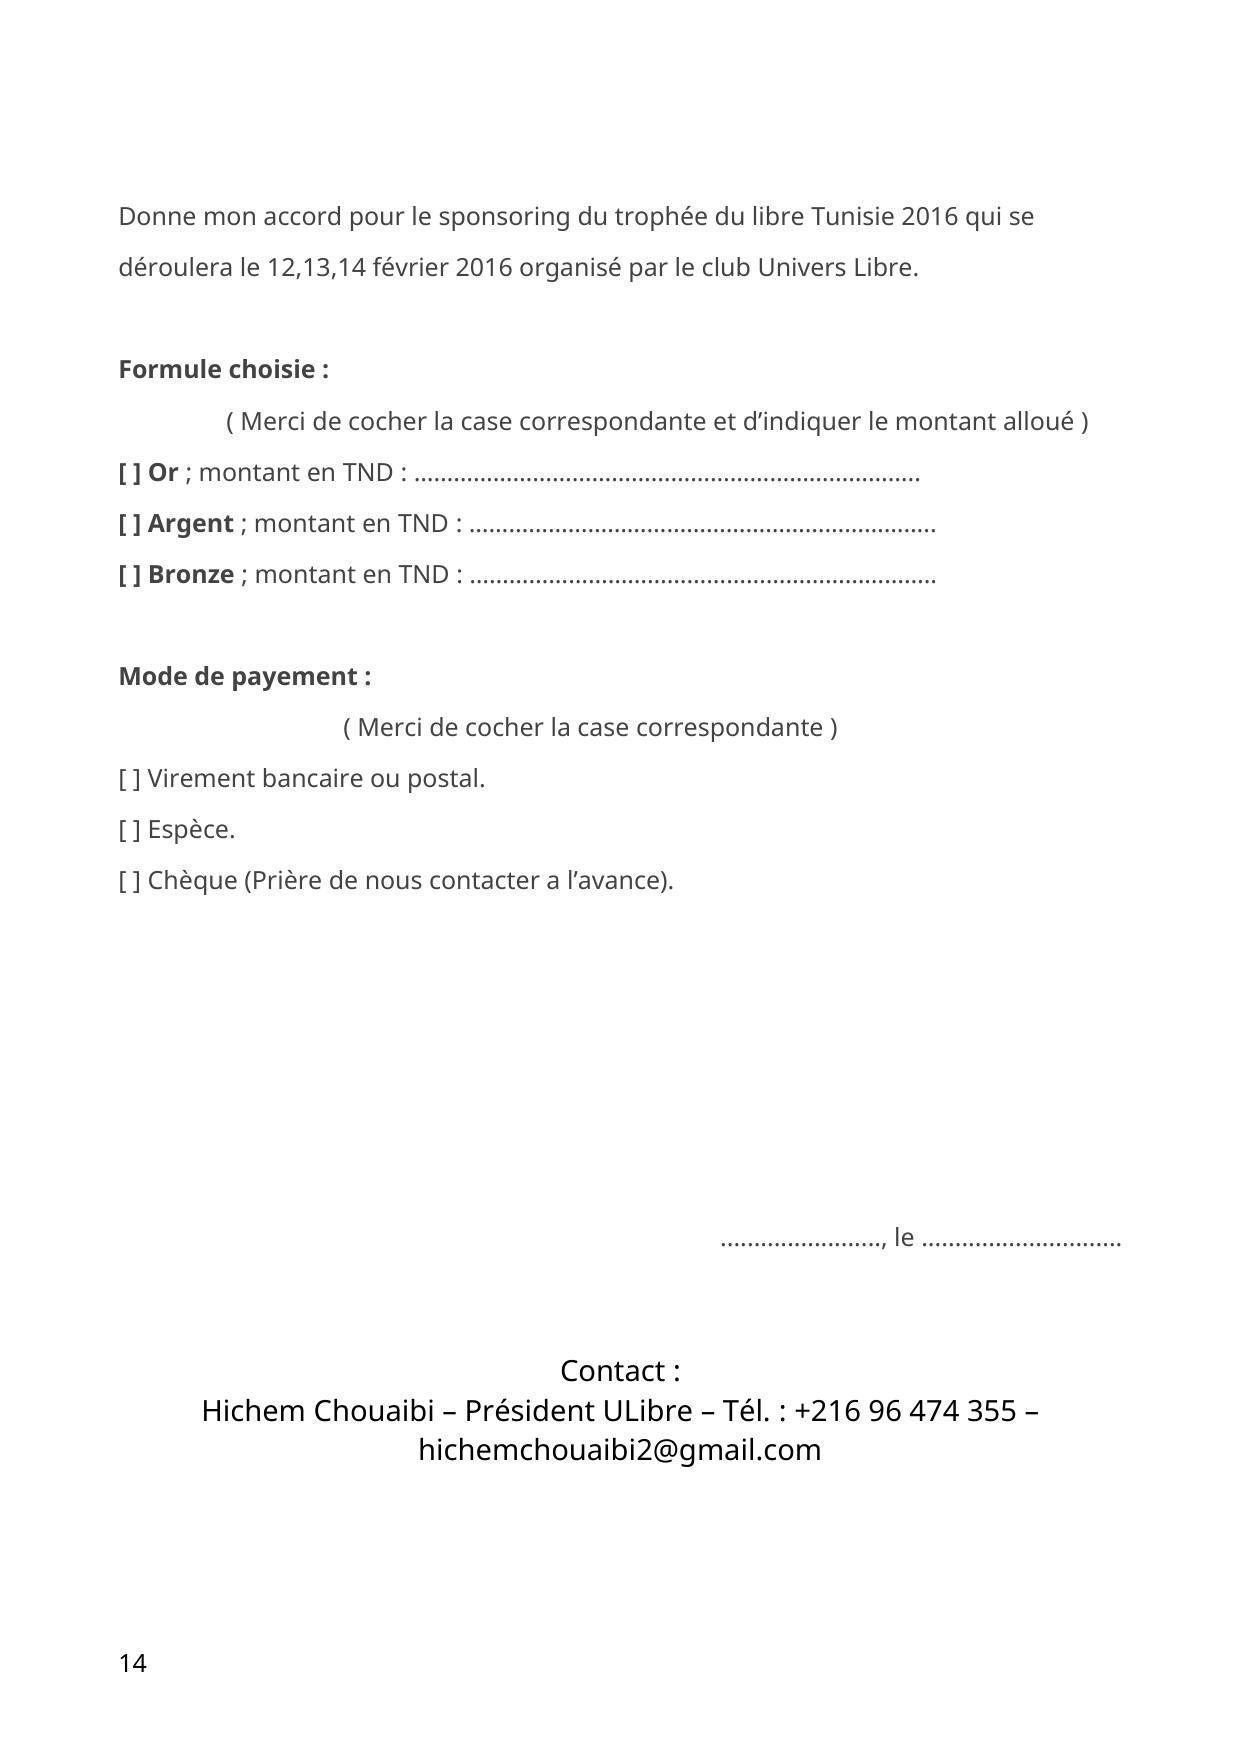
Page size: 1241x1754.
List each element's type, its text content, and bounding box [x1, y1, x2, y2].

text Formule choisie : [118, 352, 1122, 386]
text Contact : [118, 1350, 1122, 1390]
text Mode de payement : [118, 658, 1122, 692]
text [ ] Argent ; montant en TND : …………………………………………………………….. [118, 505, 1122, 539]
text [ ] Virement bancaire ou postal. [118, 760, 1122, 794]
text [ ] Espèce. [118, 811, 1122, 846]
text Hichem Chouaibi – Président ULibre – Tél. : +216 96 474 355 – hichemchouaibi2@gmail.com [118, 1390, 1122, 1469]
text Donne mon accord pour le sponsoring du trophée du libre Tunisie 2016 qui se déroulera le 12,13,14 février 2016 organisé par le club Univers Libre. [118, 199, 1122, 284]
text [ ] Or ; montant en TND : ………………………………………………………………….. [118, 454, 1122, 488]
text ( Merci de cocher la case correspondante et d’indiquer le montant alloué ) [118, 403, 1122, 437]
text ( Merci de cocher la case correspondante ) [118, 709, 1122, 743]
text [ ] Chèque (Prière de nous contacter a l’avance). [118, 862, 1122, 897]
text ........................, le .............................. [118, 1220, 1122, 1254]
text [ ] Bronze ; montant en TND : …………………………………………………………….. [118, 556, 1122, 590]
